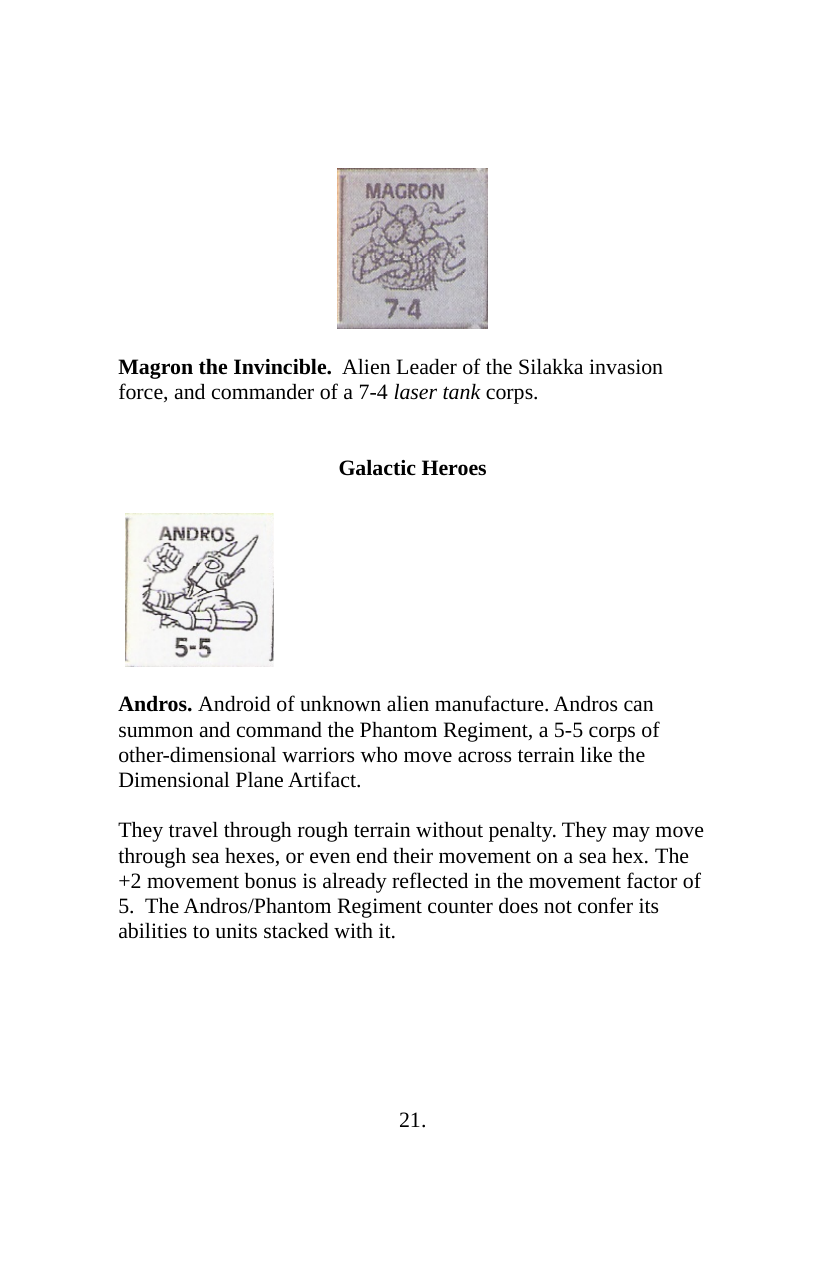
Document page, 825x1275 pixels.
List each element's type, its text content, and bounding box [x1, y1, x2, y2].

text They travel through rough terrain without penalty. They may move through sea hexes, or even end their movement on a sea hex. The +2 movement bonus is already reflected in the movement factor of 5. The Andros/Phantom Regiment counter does not confer its abilities to units stacked with it. [118, 817, 707, 943]
text Magron the Invincible. Alien Leader of the Silakka invasion force, and commander of a 7-4 laser tank corps. [118, 354, 707, 404]
text Galactic Heroes [118, 455, 707, 480]
text 21. [118, 1107, 707, 1132]
text Andros. Android of unknown alien manufacture. Andros can summon and command the Phantom Regiment, a 5-5 corps of other-dimensional warriors who move across terrain like the Dimensional Plane Artifact. [118, 691, 707, 792]
